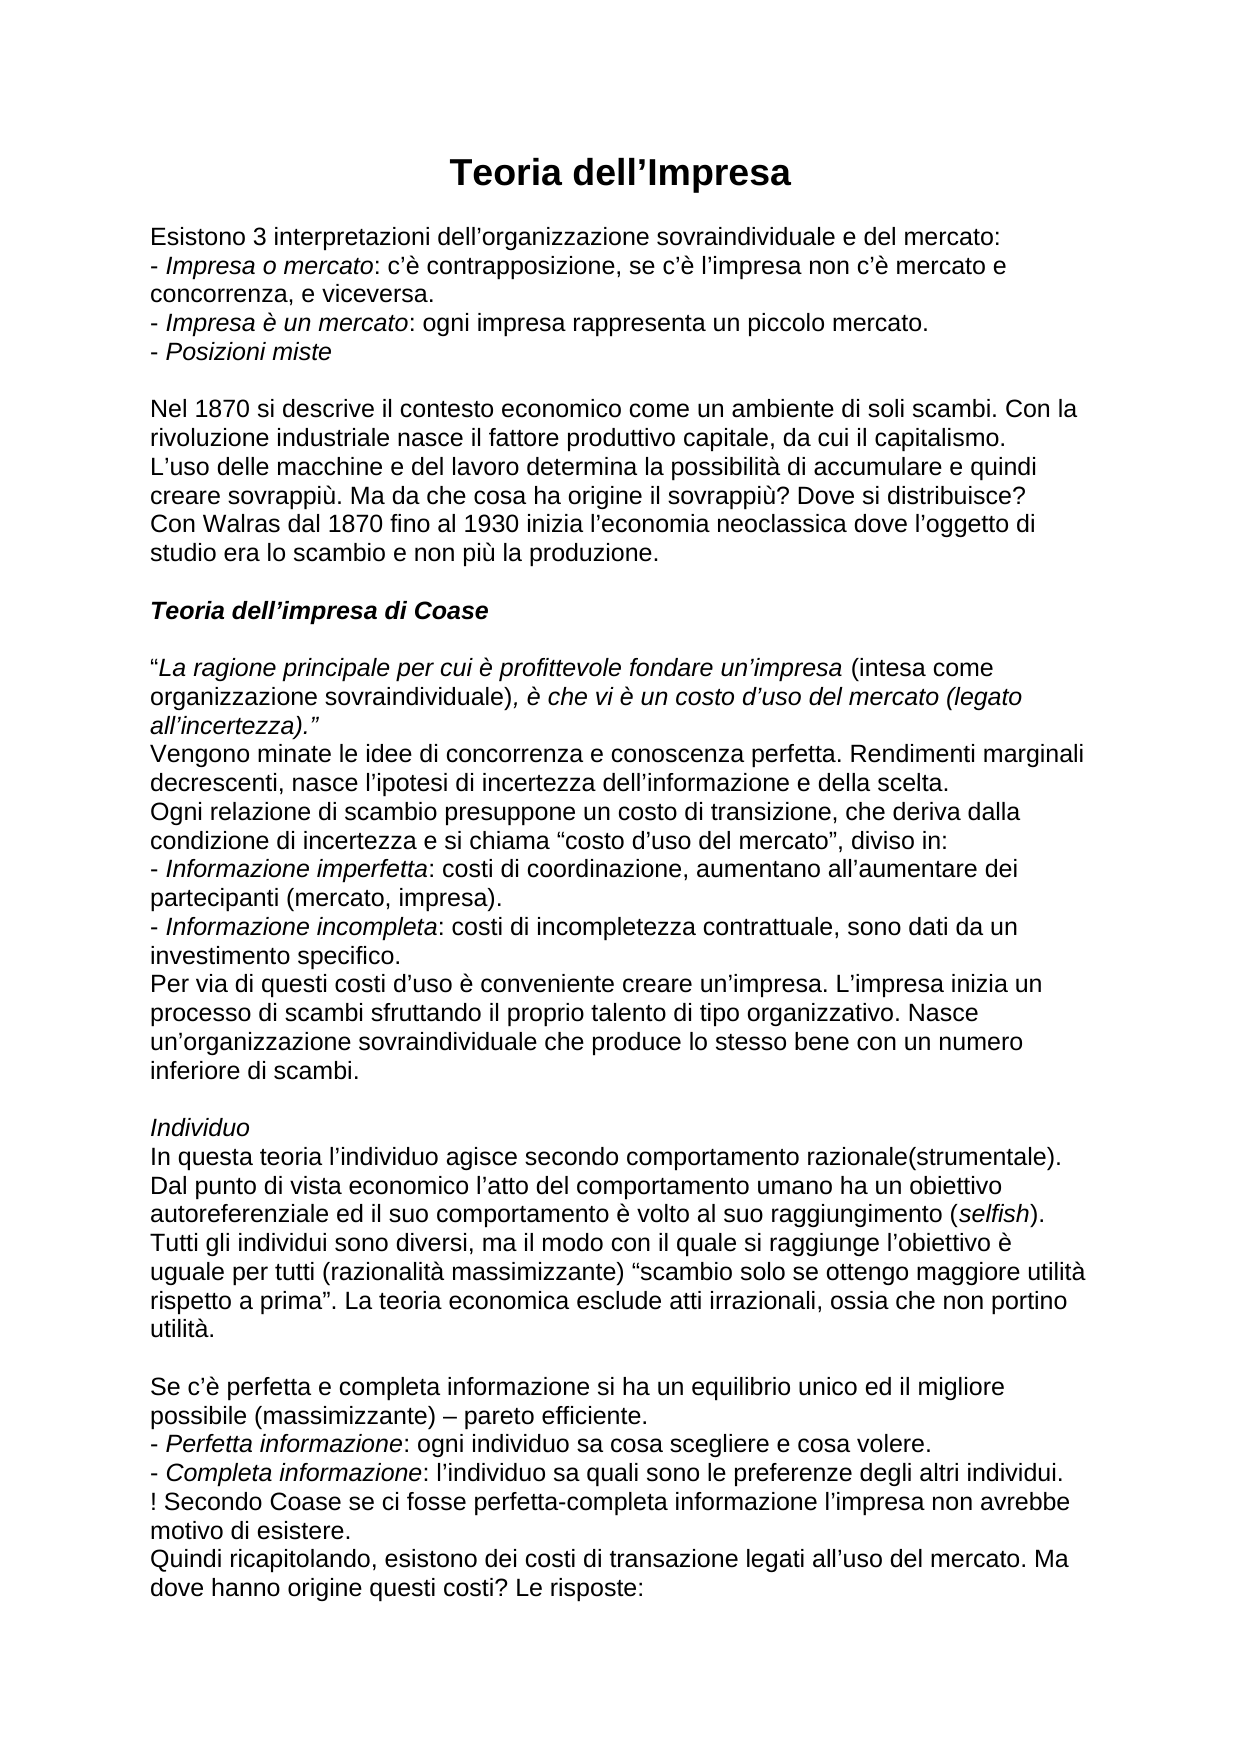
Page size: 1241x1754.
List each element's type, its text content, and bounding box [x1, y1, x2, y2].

text Teoria dell’impresa di Coase [150, 596, 1090, 624]
text Per via di questi costi d’uso è conveniente creare un’impresa. L’impresa inizia un processo di scambi sfruttando il proprio talento di tipo organizzativo. Nasce un’organizzazione sovraindividuale che produce lo stesso bene con un numero inferiore di scambi. [150, 969, 1090, 1084]
text Quindi ricapitolando, esistono dei costi di transazione legati all’uso del mercato. Ma dove hanno origine questi costi? Le risposte: [150, 1544, 1090, 1602]
text - Impresa o mercato: c’è contrapposizione, se c’è l’impresa non c’è mercato e concorrenza, e viceversa. [150, 251, 1090, 308]
text L’uso delle macchine e del lavoro determina la possibilità di accumulare e quindi creare sovrappiù. Ma da che cosa ha origine il sovrappiù? Dove si distribuisce? [150, 452, 1090, 509]
text Nel 1870 si descrive il contesto economico come un ambiente di soli scambi. Con la rivoluzione industriale nasce il fattore produttivo capitale, da cui il capitalismo. [150, 394, 1090, 452]
text Vengono minate le idee di concorrenza e conoscenza perfetta. Rendimenti marginali decrescenti, nasce l’ipotesi di incertezza dell’informazione e della scelta. [150, 739, 1090, 797]
text Individuo [150, 1113, 1090, 1142]
text Tutti gli individui sono diversi, ma il modo con il quale si raggiunge l’obiettivo è uguale per tutti (razionalità massimizzante) “scambio solo se ottengo maggiore utilità rispetto a prima”. La teoria economica esclude atti irrazionali, ossia che non portino utilità. [150, 1228, 1090, 1343]
text “La ragione principale per cui è profittevole fondare un’impresa (intesa come organizzazione sovraindividuale), è che vi è un costo d’uso del mercato (legato all’incertezza).” [150, 653, 1090, 739]
text Con Walras dal 1870 fino al 1930 inizia l’economia neoclassica dove l’oggetto di studio era lo scambio e non più la produzione. [150, 509, 1090, 567]
text Esistono 3 interpretazioni dell’organizzazione sovraindividuale e del mercato: [150, 222, 1090, 251]
text Ogni relazione di scambio presuppone un costo di transizione, che deriva dalla condizione di incertezza e si chiama “costo d’uso del mercato”, diviso in: [150, 797, 1090, 854]
text Se c’è perfetta e completa informazione si ha un equilibrio unico ed il migliore possibile (massimizzante) – pareto efficiente. [150, 1372, 1090, 1429]
text In questa teoria l’individuo agisce secondo comportamento razionale(strumentale). Dal punto di vista economico l’atto del comportamento umano ha un obiettivo autoreferenziale ed il suo comportamento è volto al suo raggiungimento (selfish). [150, 1142, 1090, 1228]
text ! Secondo Coase se ci fosse perfetta-completa informazione l’impresa non avrebbe motivo di esistere. [150, 1487, 1090, 1544]
text - Perfetta informazione: ogni individuo sa cosa scegliere e cosa volere. [150, 1429, 1090, 1458]
text - Completa informazione: l’individuo sa quali sono le preferenze degli altri individui. [150, 1458, 1090, 1487]
text - Informazione incompleta: costi di incompletezza contrattuale, sono dati da un investimento specifico. [150, 912, 1090, 969]
text - Informazione imperfetta: costi di coordinazione, aumentano all’aumentare dei partecipanti (mercato, impresa). [150, 854, 1090, 912]
text Teoria dell’Impresa [150, 150, 1090, 193]
text - Posizioni miste [150, 337, 1090, 366]
text - Impresa è un mercato: ogni impresa rappresenta un piccolo mercato. [150, 308, 1090, 337]
